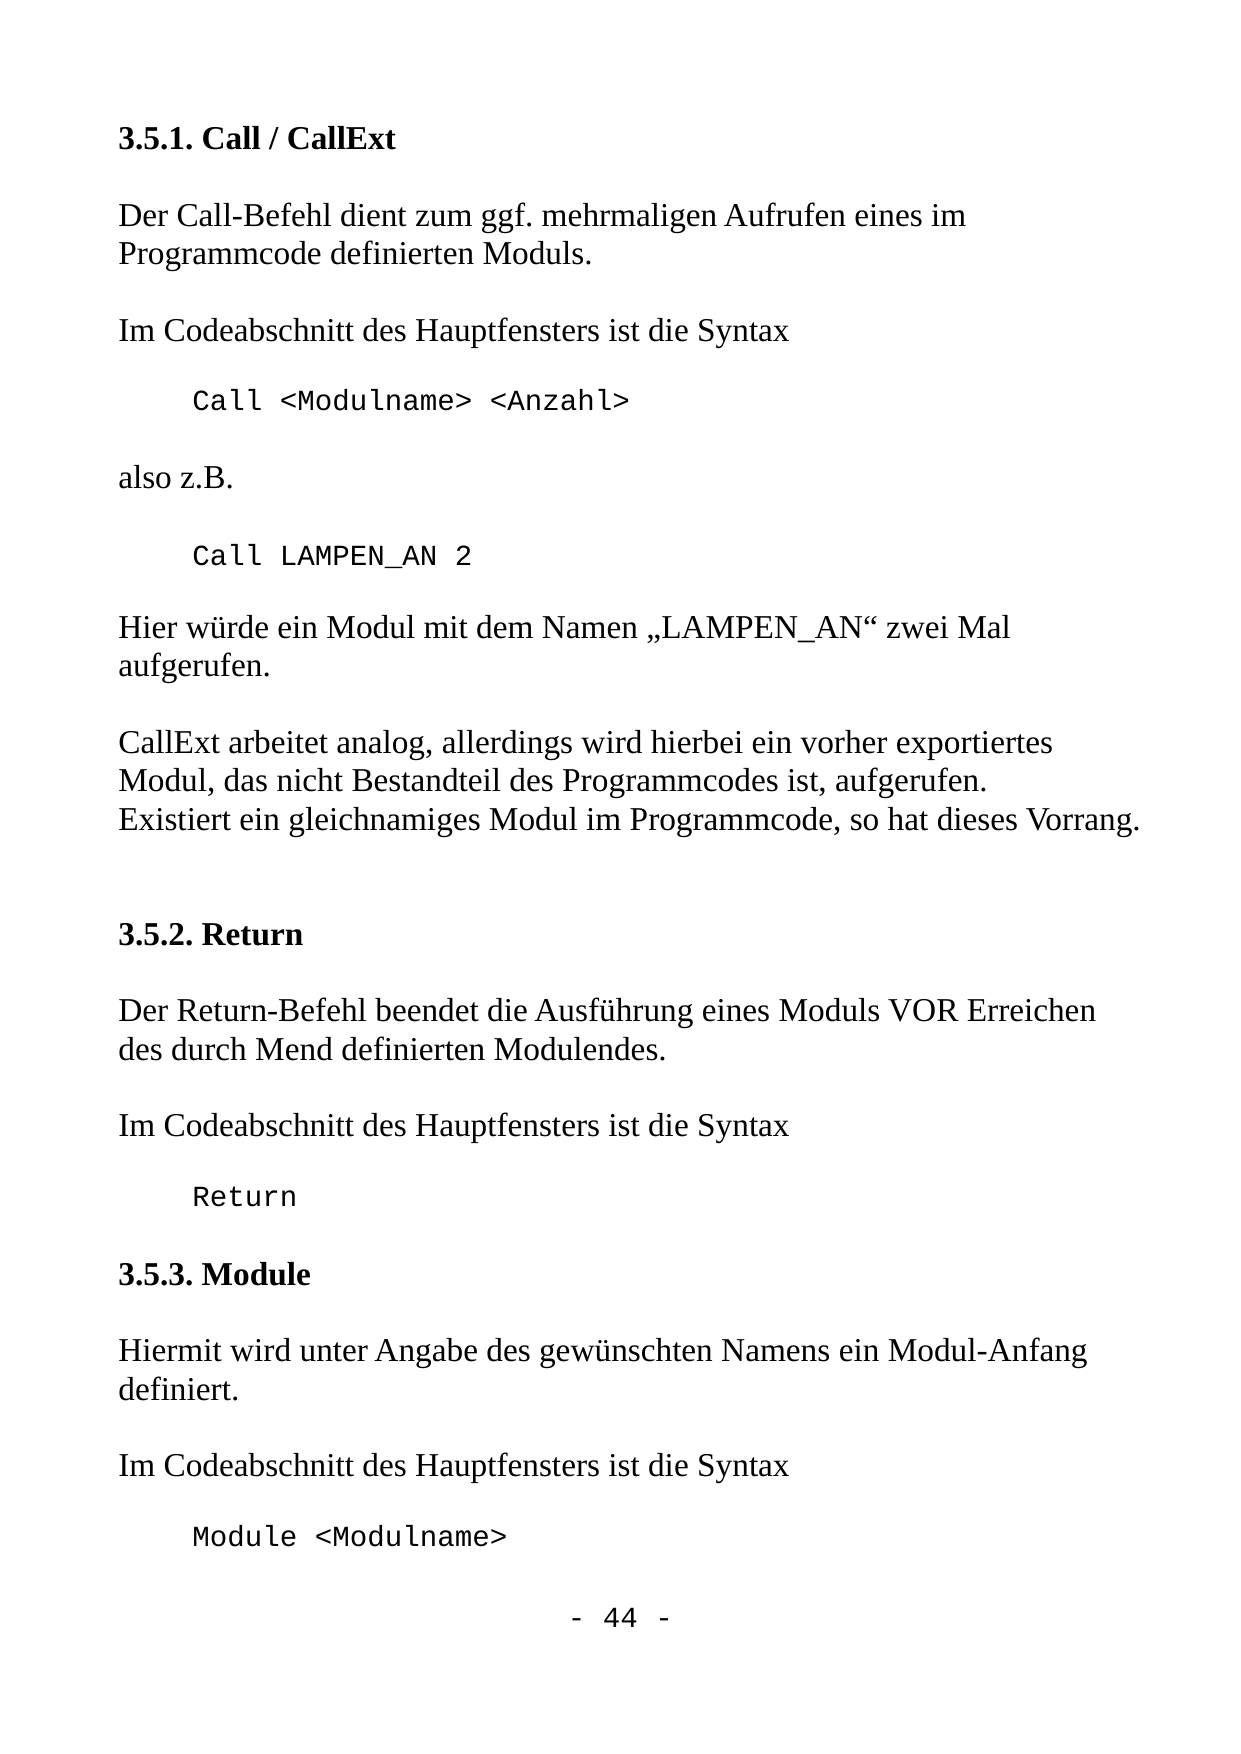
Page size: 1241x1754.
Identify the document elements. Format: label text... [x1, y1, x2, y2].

text Call <Modulname> <Anzahl> [118, 386, 1122, 419]
text Return [118, 1182, 1122, 1215]
text 3.5.3. Module [118, 1254, 1122, 1292]
text 3.5.2. Return [118, 914, 1122, 952]
text Module <Modulname> [118, 1522, 1122, 1555]
text 3.5.1. Call / CallExt [118, 118, 1122, 156]
text Der Call-Befehl dient zum ggf. mehrmaligen Aufrufen eines im Programmcode definierten Moduls. [118, 195, 1122, 271]
text Im Codeabschnitt des Hauptfensters ist die Syntax [118, 310, 1122, 348]
text Im Codeabschnitt des Hauptfensters ist die Syntax [118, 1445, 1122, 1484]
text Existiert ein gleichnamiges Modul im Programmcode, so hat dieses Vorrang. [118, 799, 1146, 837]
text Call LAMPEN_AN 2 [118, 534, 1122, 574]
text Hiermit wird unter Angabe des gewünschten Namens ein Modul-Anfang definiert. [118, 1330, 1122, 1407]
text also z.B. [118, 458, 1122, 496]
text Der Return-Befehl beendet die Ausführung eines Moduls VOR Erreichen des durch Mend definierten Modulendes. [118, 991, 1122, 1067]
text CallExt arbeitet analog, allerdings wird hierbei ein vorher exportiertes Modul, das nicht Bestandteil des Programmcodes ist, aufgerufen. [118, 722, 1122, 799]
text Hier würde ein Modul mit dem Namen „LAMPEN_AN“ zwei Mal aufgerufen. [118, 607, 1122, 684]
text Im Codeabschnitt des Hauptfensters ist die Syntax [118, 1106, 1122, 1144]
